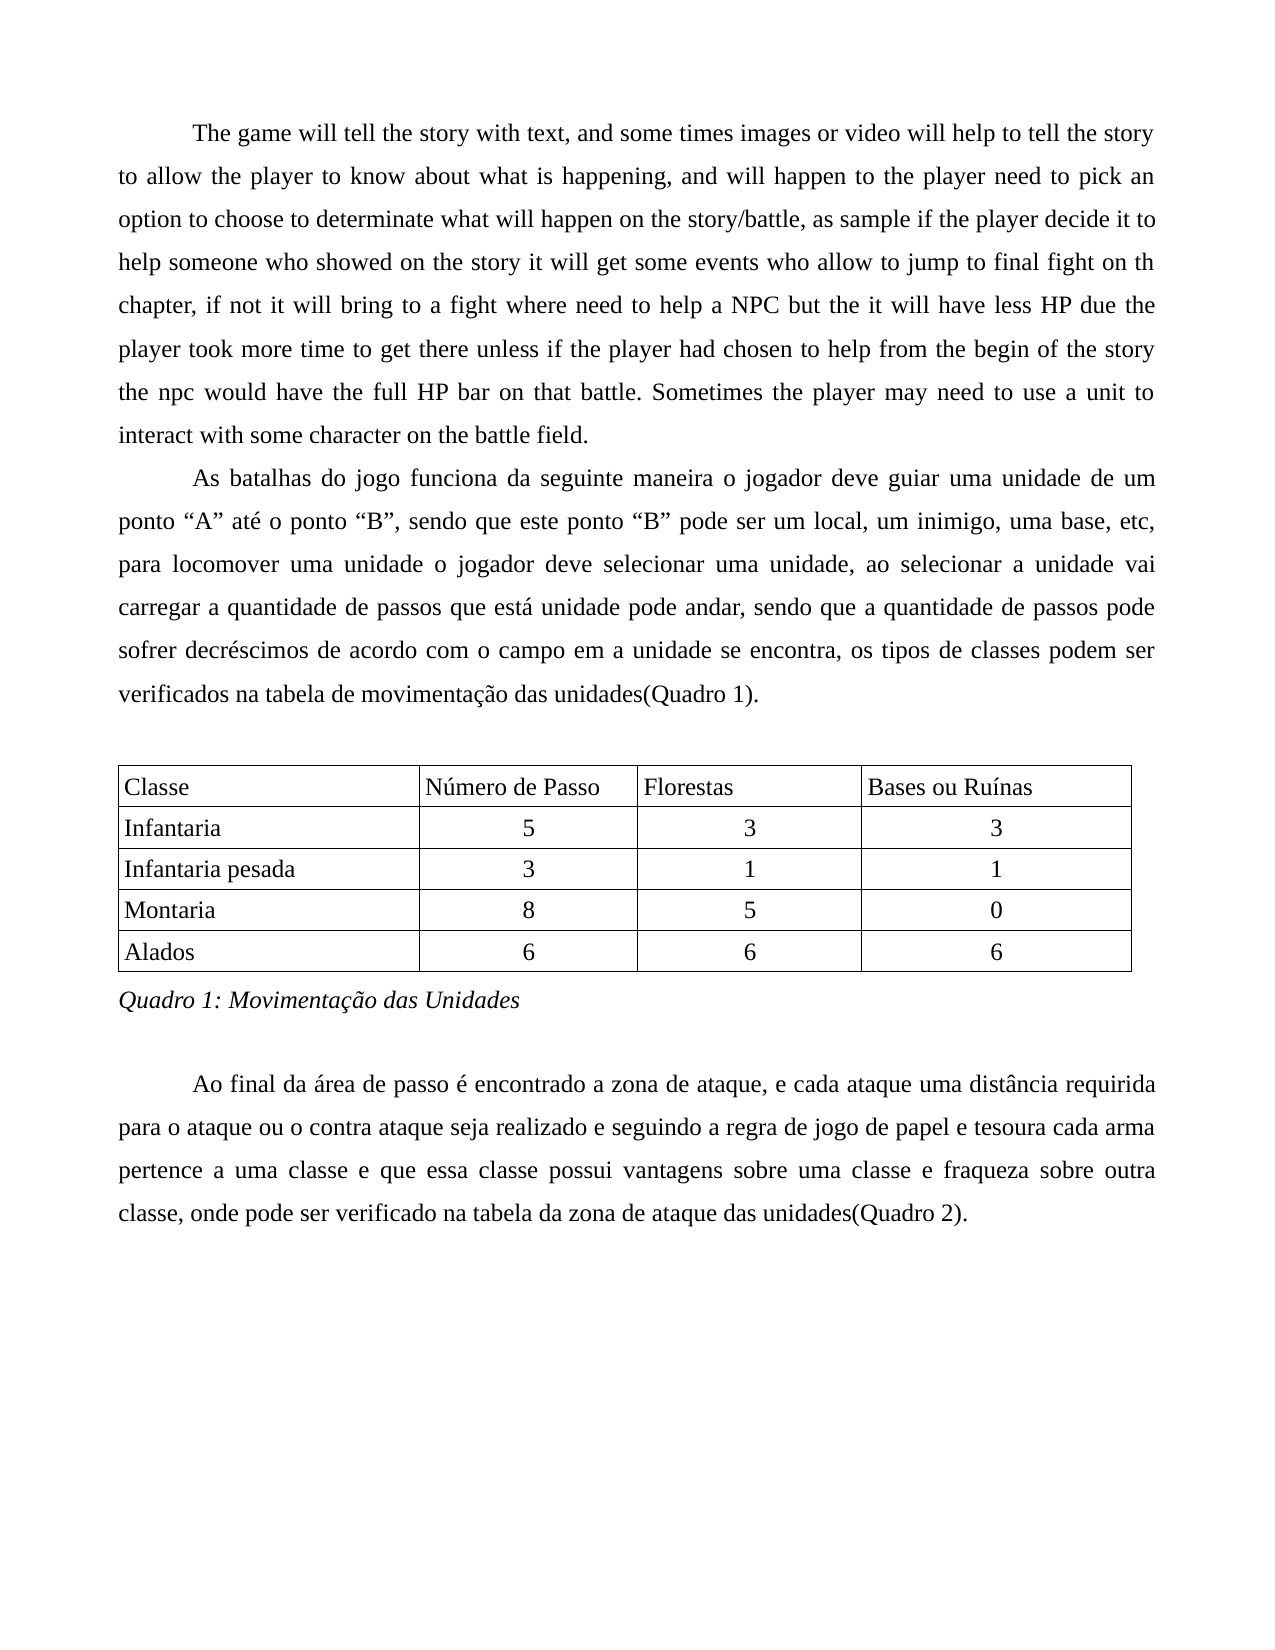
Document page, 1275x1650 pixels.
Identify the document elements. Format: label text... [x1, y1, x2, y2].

table_header Bases ou Ruínas [862, 766, 1131, 806]
table_cell Montaria [119, 890, 419, 930]
table_cell Infantaria [119, 807, 419, 847]
table_header Número de Passo [420, 766, 637, 806]
table_cell 3 [420, 849, 637, 889]
table_cell 8 [420, 890, 637, 930]
table_cell 5 [638, 890, 861, 930]
table_cell 0 [862, 890, 1131, 930]
text As batalhas do jogo funciona da seguinte maneira o jogador deve guiar uma unidade de um ponto “A” até o ponto “B”, sendo que este ponto “B” pode ser um local, um inimigo, uma base, etc, para locomover uma unidade o jogador deve selecionar uma unidade, ao selecionar a unidade vai carregar a quantidade de passos que está unidade pode andar, sendo que a quantidade de passos pode sofrer decréscimos de acordo com o campo em a unidade se encontra, os tipos de classes podem ser verificados na tabela de movimentação das unidades(Quadro 1). [118, 463, 1157, 707]
table_cell 6 [638, 931, 861, 971]
table_cell 3 [862, 807, 1131, 847]
table_cell Infantaria pesada [119, 849, 419, 889]
text The game will tell the story with text, and some times images or video will help to tell the story to allow the player to know about what is happening, and will happen to the player need to pick an option to choose to determinate what will happen on the story/battle, as sample if the player decide it to help someone who showed on the story it will get some events who allow to jump to final fight on th chapter, if not it will bring to a fight where need to help a NPC but the it will have less HP due the player took more time to get there unless if the player had chosen to help from the begin of the story the npc would have the full HP bar on that battle. Sometimes the player may need to use a unit to interact with some character on the battle field. [118, 118, 1157, 449]
text Quadro 1: Movimentação das Unidades [118, 985, 1157, 1013]
table_cell 6 [420, 931, 637, 971]
table_header Classe [119, 766, 419, 806]
table_cell 1 [638, 849, 861, 889]
table_cell 1 [862, 849, 1131, 889]
table_header Florestas [638, 766, 861, 806]
table_cell 3 [638, 807, 861, 847]
text Ao final da área de passo é encontrado a zona de ataque, e cada ataque uma distância requirida para o ataque ou o contra ataque seja realizado e seguindo a regra de jogo de papel e tesoura cada arma pertence a uma classe e que essa classe possui vantagens sobre uma classe e fraqueza sobre outra classe, onde pode ser verificado na tabela da zona de ataque das unidades(Quadro 2). [118, 1069, 1157, 1227]
table_cell Alados [119, 931, 419, 971]
table_cell 5 [420, 807, 637, 847]
table_cell 6 [862, 931, 1131, 971]
